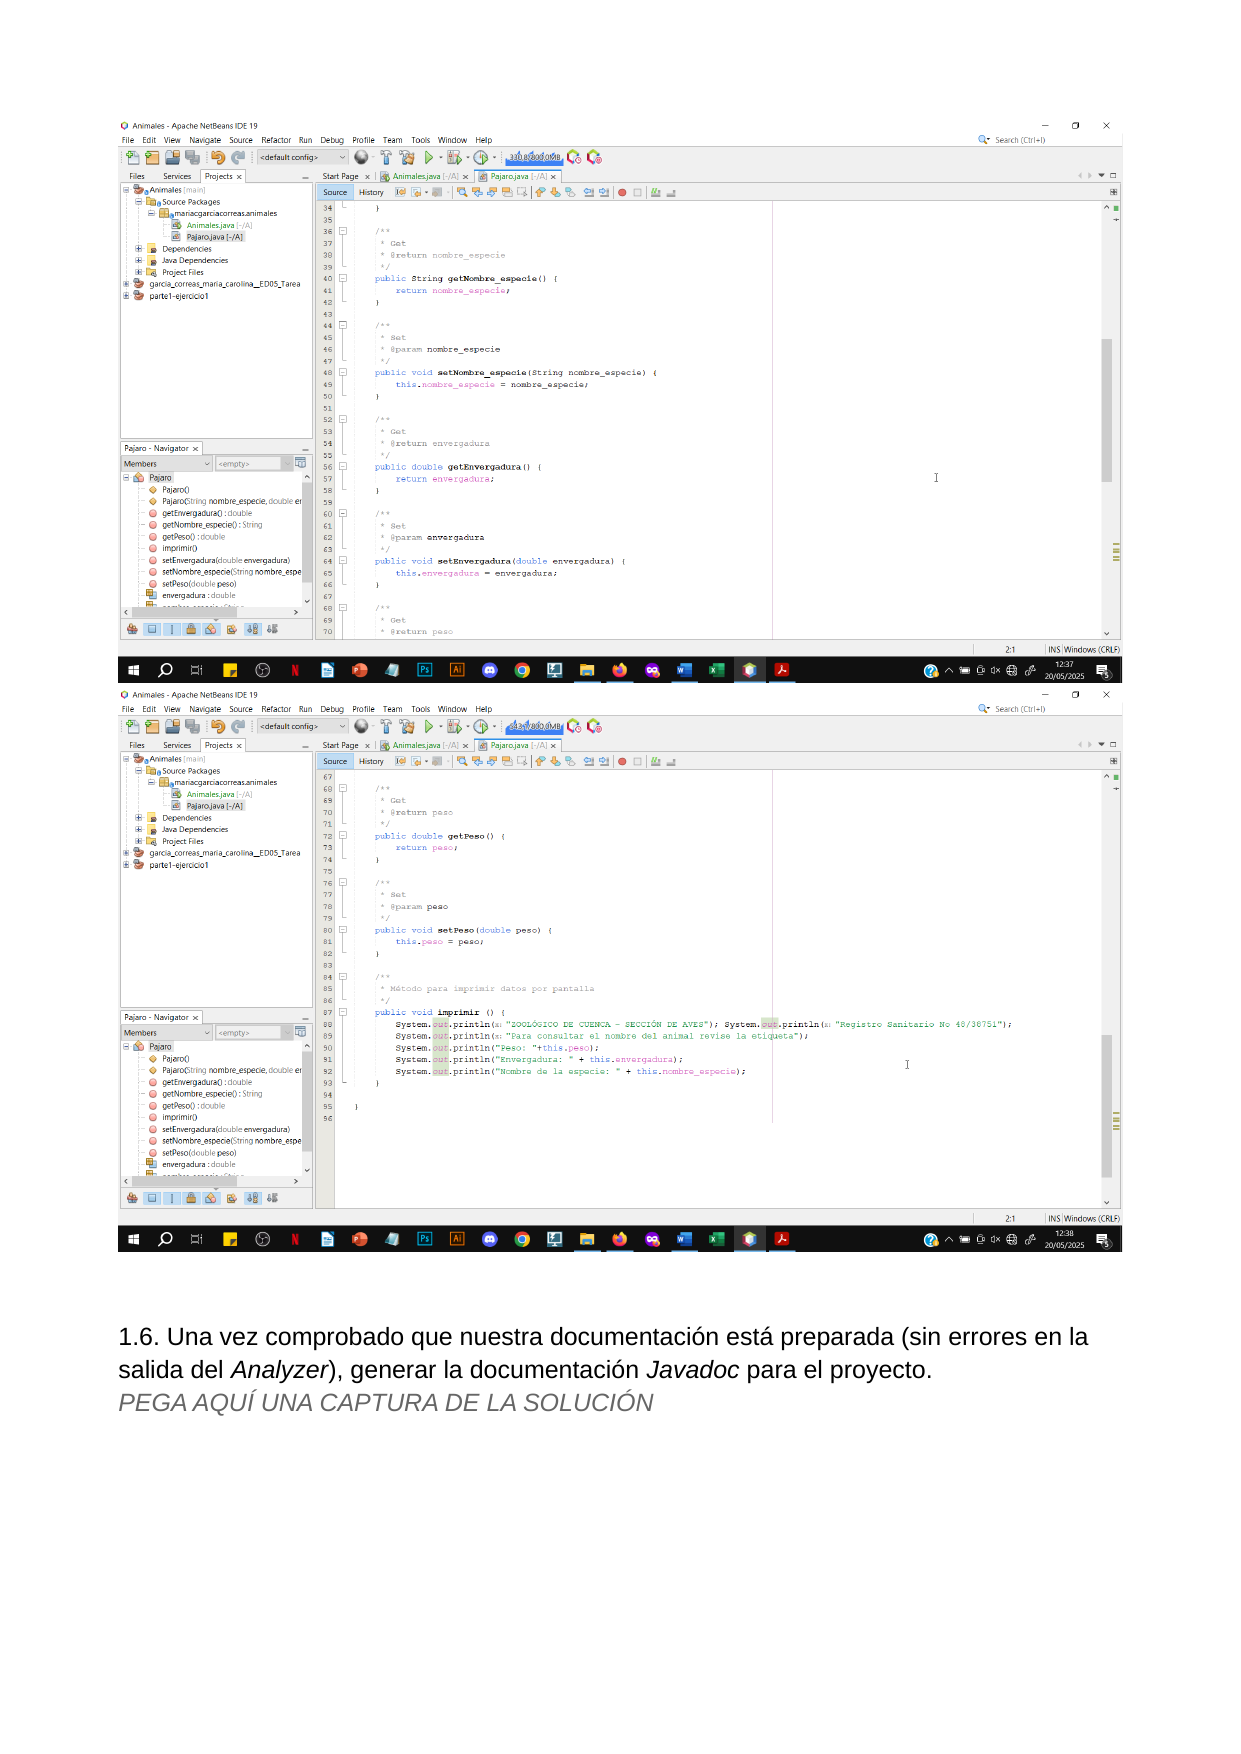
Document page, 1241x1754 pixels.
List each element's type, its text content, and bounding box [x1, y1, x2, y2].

text 1.6. Una vez comprobado que nuestra documentación está preparada (sin errores en la salida del Analyzer), generar la documentación Javadoc para el proyecto. [118, 1322, 1122, 1384]
text PEGA AQUÍ UNA CAPTURA DE LA SOLUCIÓN [118, 1388, 1122, 1417]
